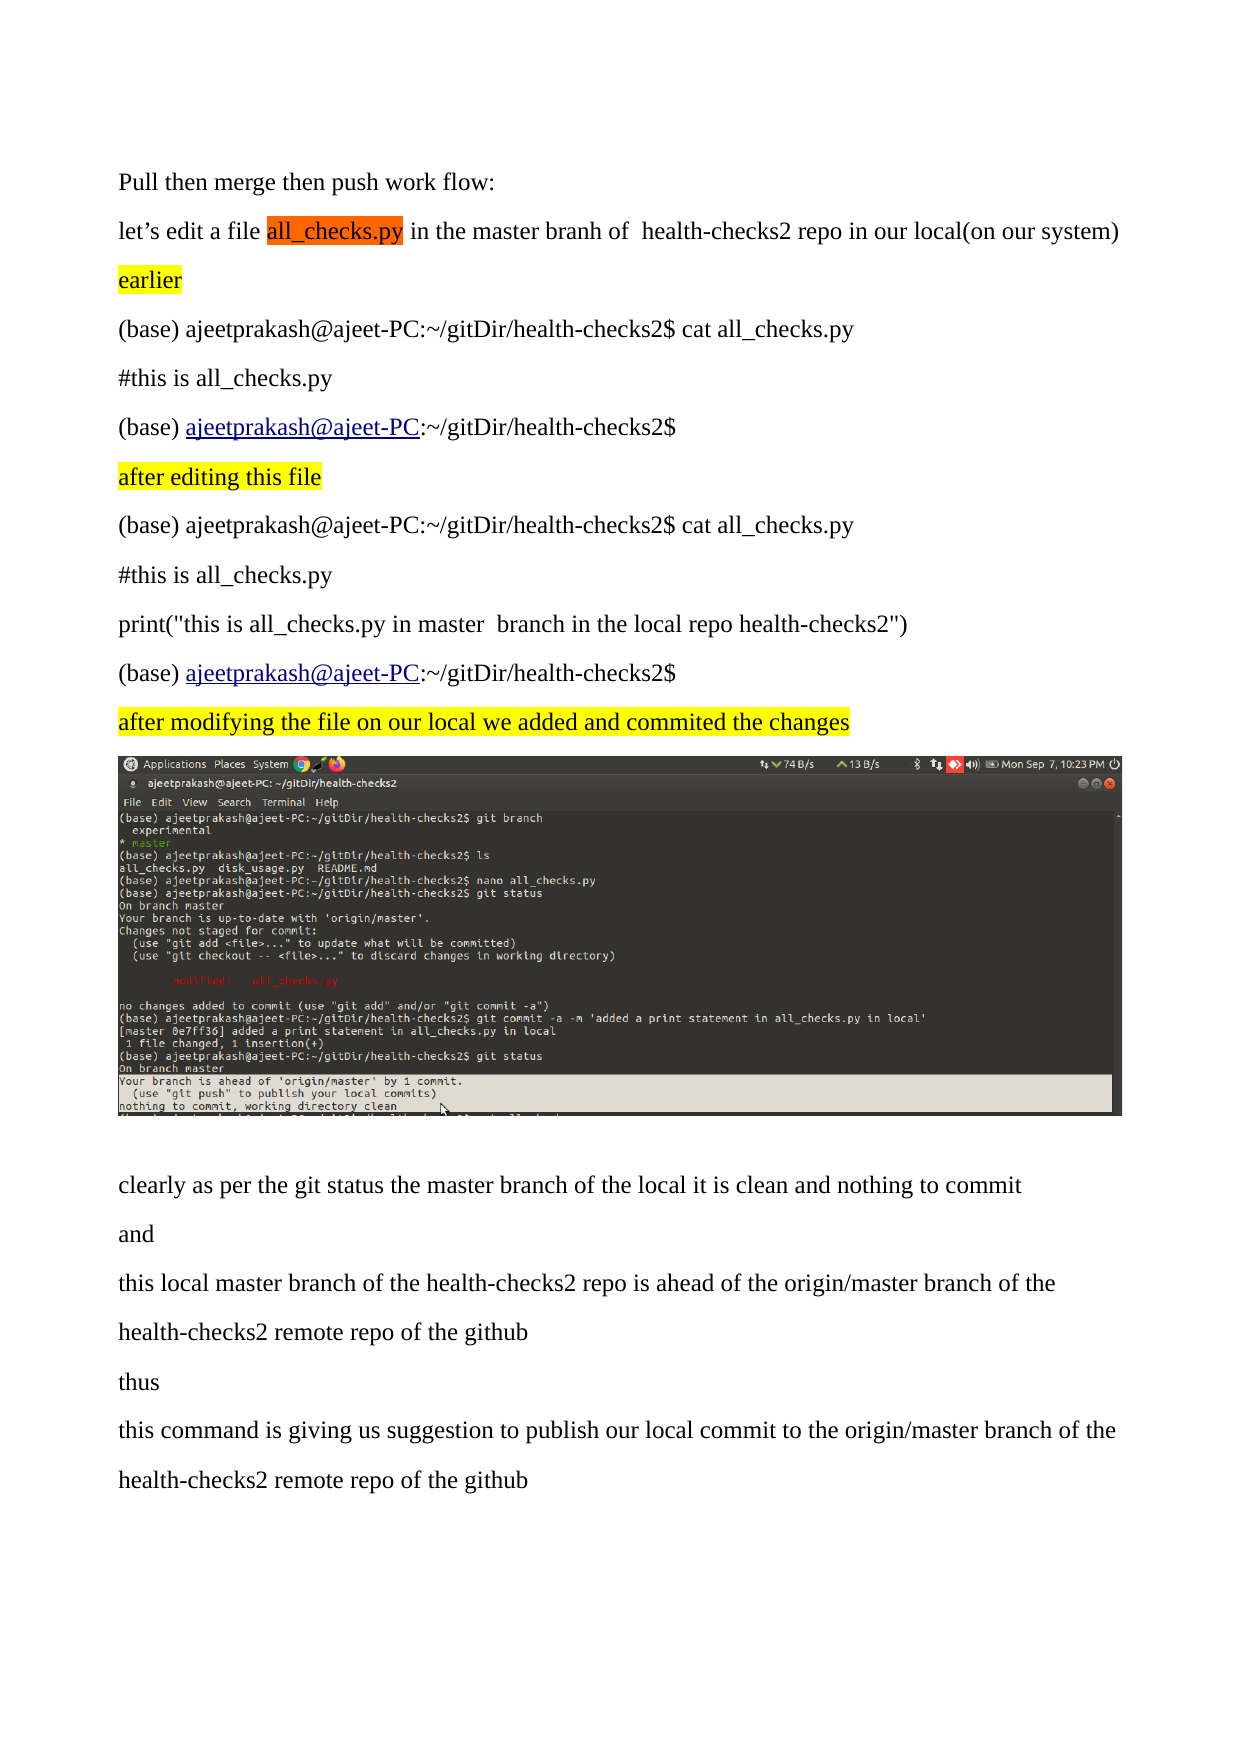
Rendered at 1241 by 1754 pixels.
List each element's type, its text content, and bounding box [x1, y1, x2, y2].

text and [118, 1219, 1122, 1248]
text after editing this file [118, 462, 1122, 490]
text thus [118, 1367, 1122, 1395]
text (base) ajeetprakash@ajeet-PC:~/gitDir/health-checks2$ [118, 412, 1122, 441]
text #this is all_checks.py [118, 363, 1122, 392]
text #this is all_checks.py [118, 560, 1122, 588]
text (base) ajeetprakash@ajeet-PC:~/gitDir/health-checks2$ cat all_checks.py [118, 314, 1122, 343]
text earlier [118, 265, 1122, 294]
text health-checks2 remote repo of the github [118, 1465, 1122, 1493]
text clearly as per the git status the master branch of the local it is clean and nothing to commit [118, 1170, 1122, 1199]
text Pull then merge then push work flow: [118, 167, 1122, 196]
text let’s edit a file all_checks.py in the master branh of health-checks2 repo in our local(on our system) [118, 216, 1122, 245]
text this command is giving us suggestion to publish our local commit to the origin/master branch of the [118, 1416, 1122, 1444]
text health-checks2 remote repo of the github [118, 1317, 1122, 1346]
picture [118, 756, 1123, 1116]
text (base) ajeetprakash@ajeet-PC:~/gitDir/health-checks2$ cat all_checks.py [118, 511, 1122, 539]
text print("this is all_checks.py in master branch in the local repo health-checks2") [118, 609, 1122, 637]
text after modifying the file on our local we added and commited the changes [118, 707, 1122, 736]
text this local master branch of the health-checks2 repo is ahead of the origin/master branch of the [118, 1268, 1122, 1297]
text (base) ajeetprakash@ajeet-PC:~/gitDir/health-checks2$ [118, 658, 1122, 687]
